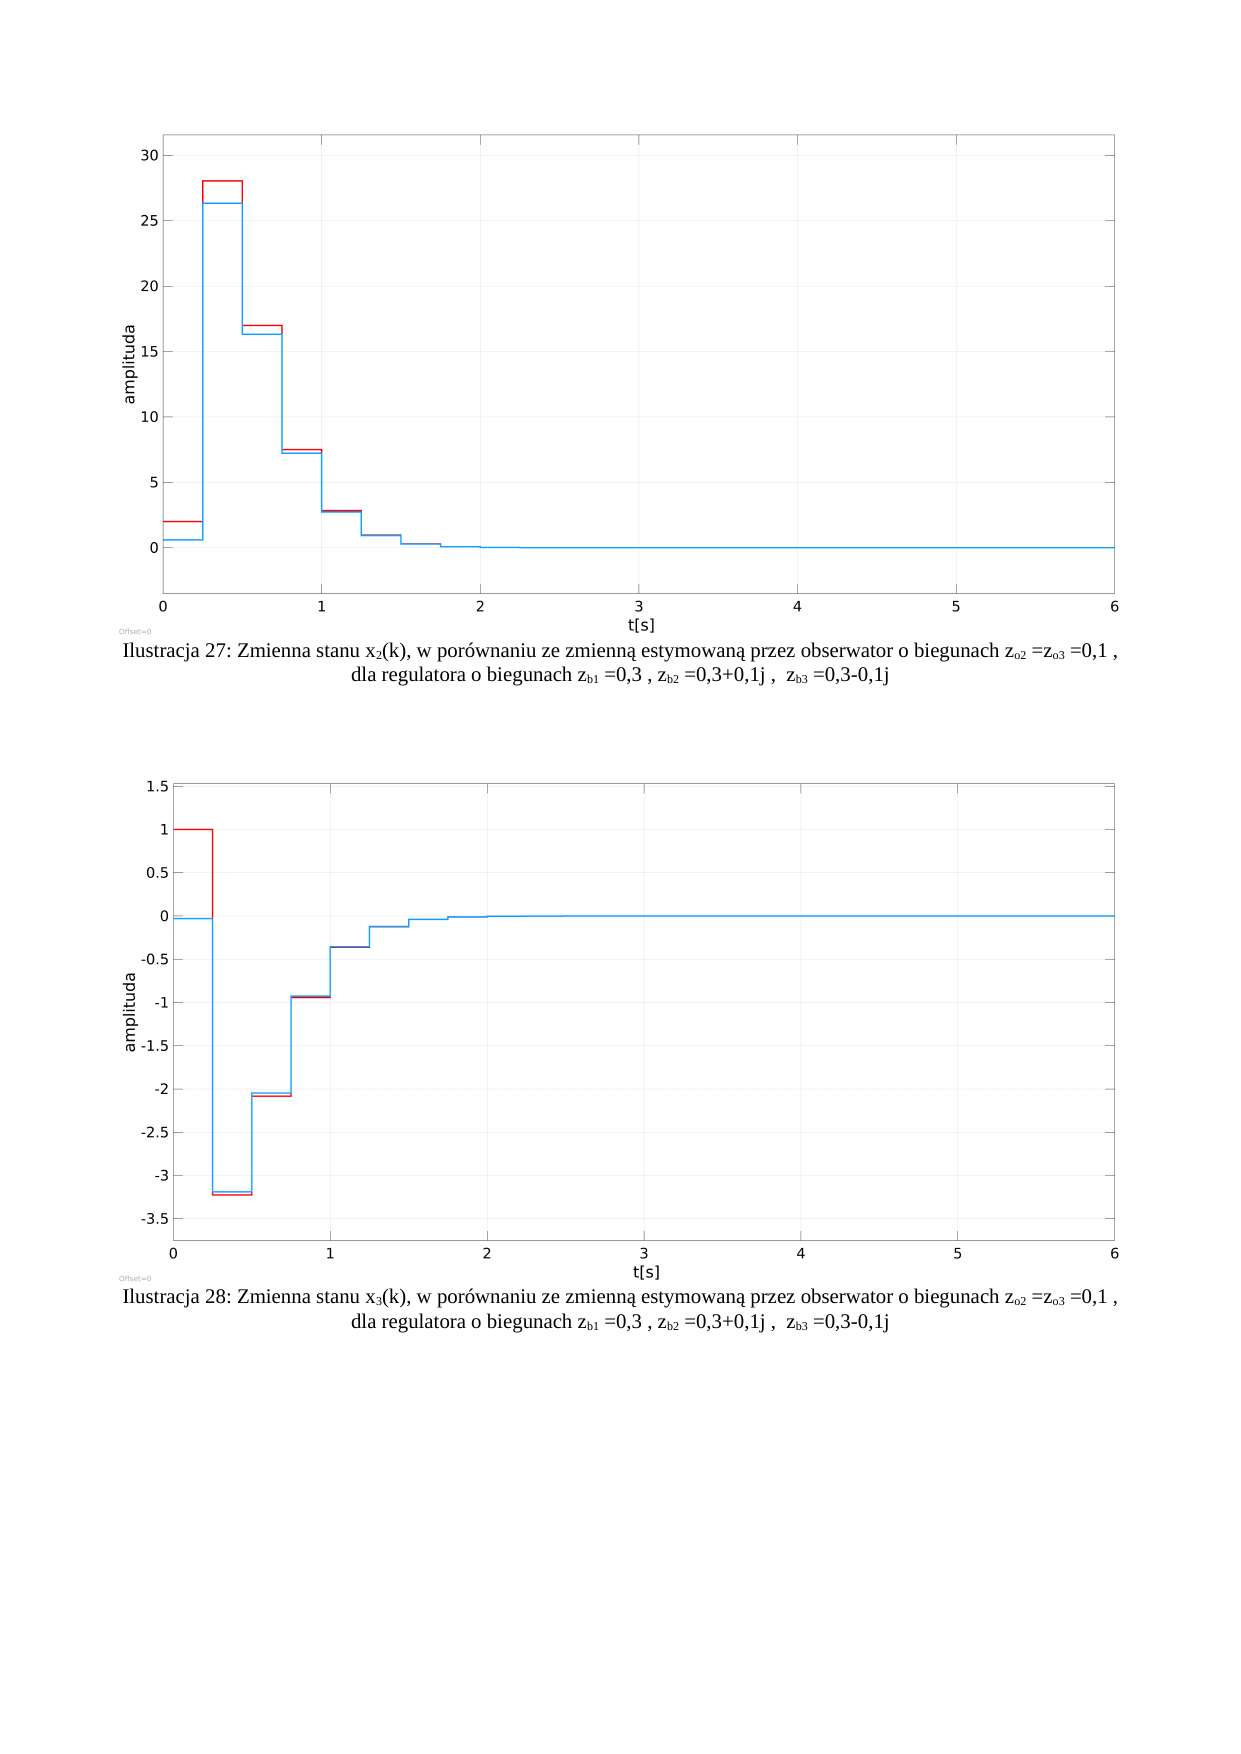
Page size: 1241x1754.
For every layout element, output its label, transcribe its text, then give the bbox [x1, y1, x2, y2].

text Ilustracja 28: Zmienna stanu x3(k), w porównaniu ze zmienną estymowaną przez obserwator o biegunach zo2 =zo3 =0,1 , dla regulatora o biegunach zb1 =0,3 , zb2 =0,3+0,1j , zb3 =0,3-0,1j [118, 1285, 1122, 1333]
picture [118, 777, 1123, 1285]
text Ilustracja 27: Zmienna stanu x2(k), w porównaniu ze zmienną estymowaną przez obserwator o biegunach zo2 =zo3 =0,1 , dla regulatora o biegunach zb1 =0,3 , zb2 =0,3+0,1j , zb3 =0,3-0,1j [118, 638, 1122, 686]
picture [118, 130, 1123, 638]
